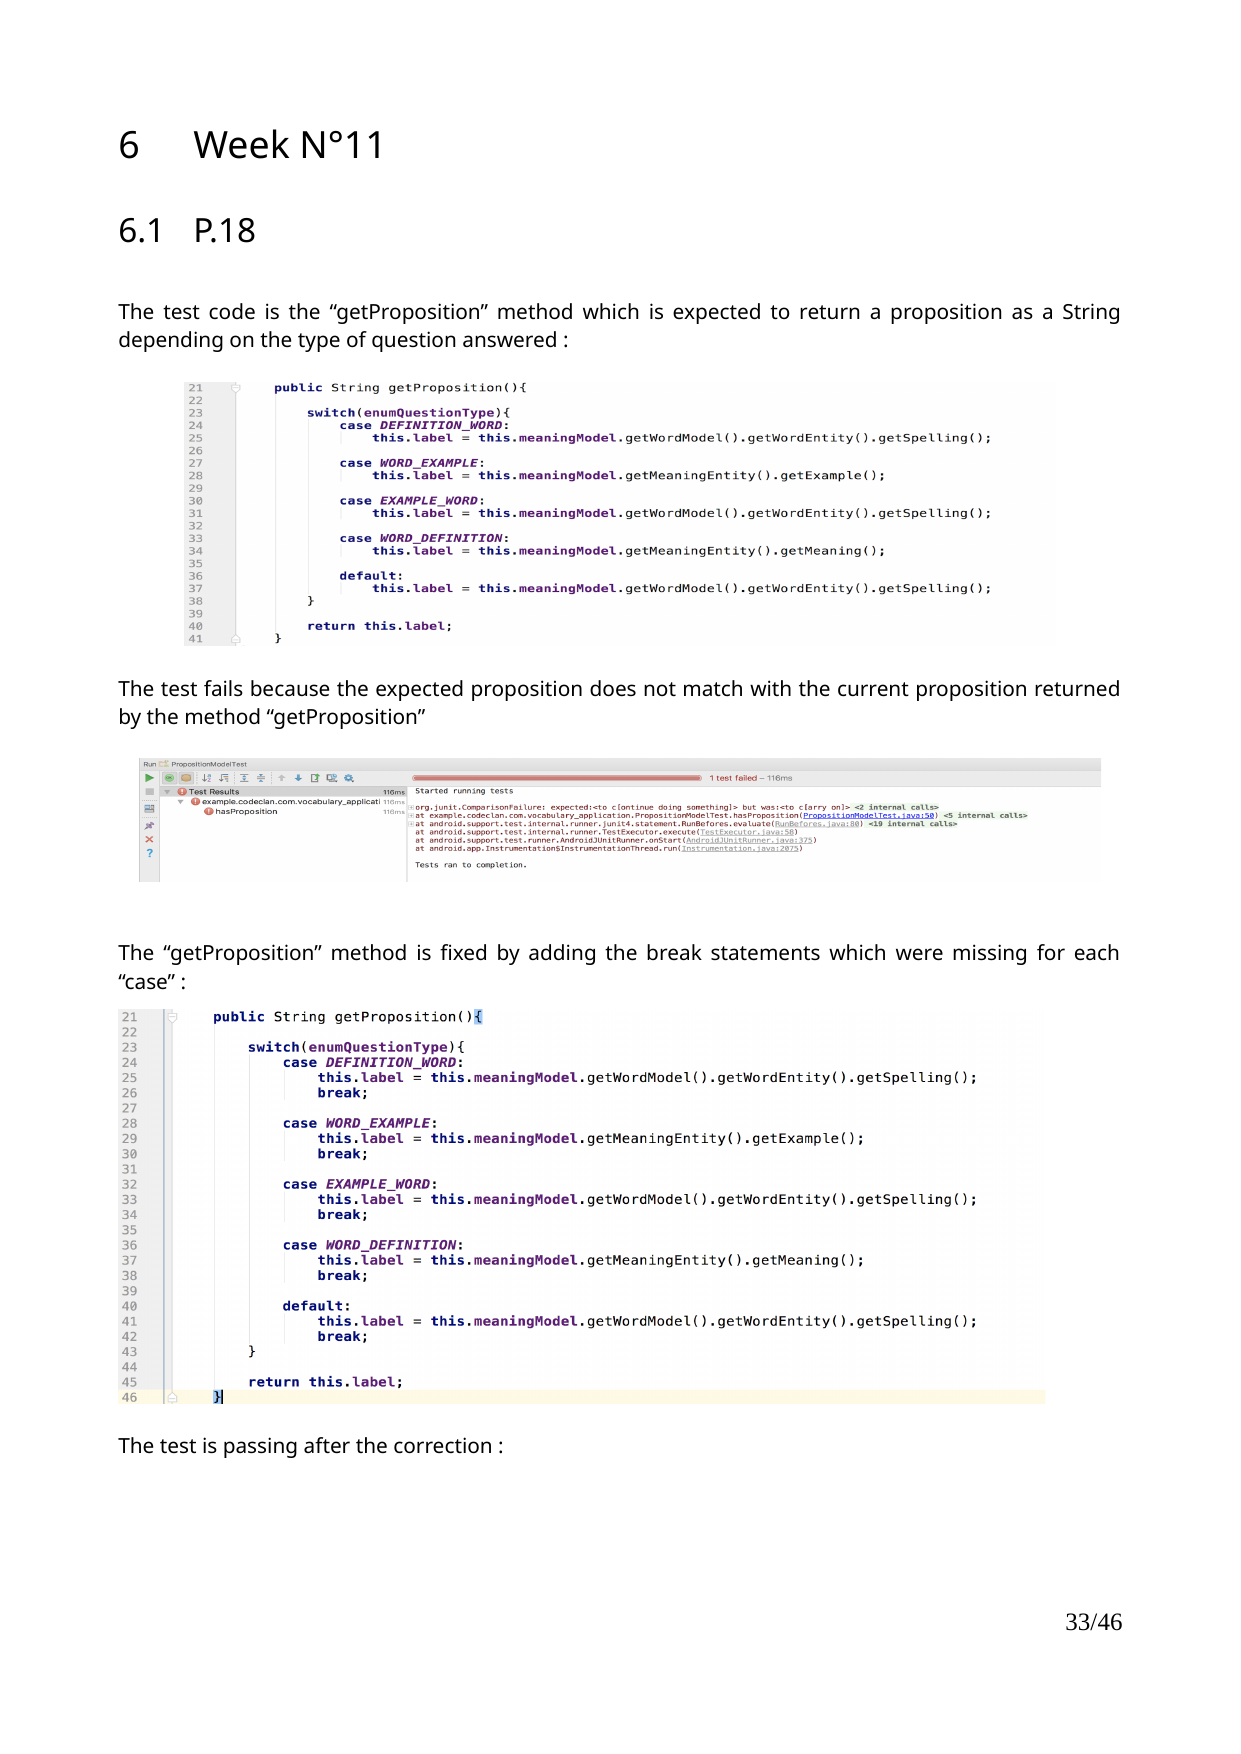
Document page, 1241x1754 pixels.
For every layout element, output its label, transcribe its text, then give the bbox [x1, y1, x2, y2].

text The test is passing after the correction : [118, 1432, 1122, 1460]
text The test fails because the expected proposition does not match with the current proposition returned by the method “getProposition” [118, 674, 1122, 731]
picture [118, 1009, 1046, 1404]
picture [184, 382, 1057, 646]
picture [139, 758, 1102, 882]
title Week N°11 [118, 118, 1122, 169]
text The test code is the “getProposition” method which is expected to return a proposition as a String depending on the type of question answered : [118, 297, 1122, 354]
title P.18 [118, 207, 1122, 252]
text The “getProposition” method is fixed by adding the break statements which were missing for each “case” : [118, 938, 1122, 995]
